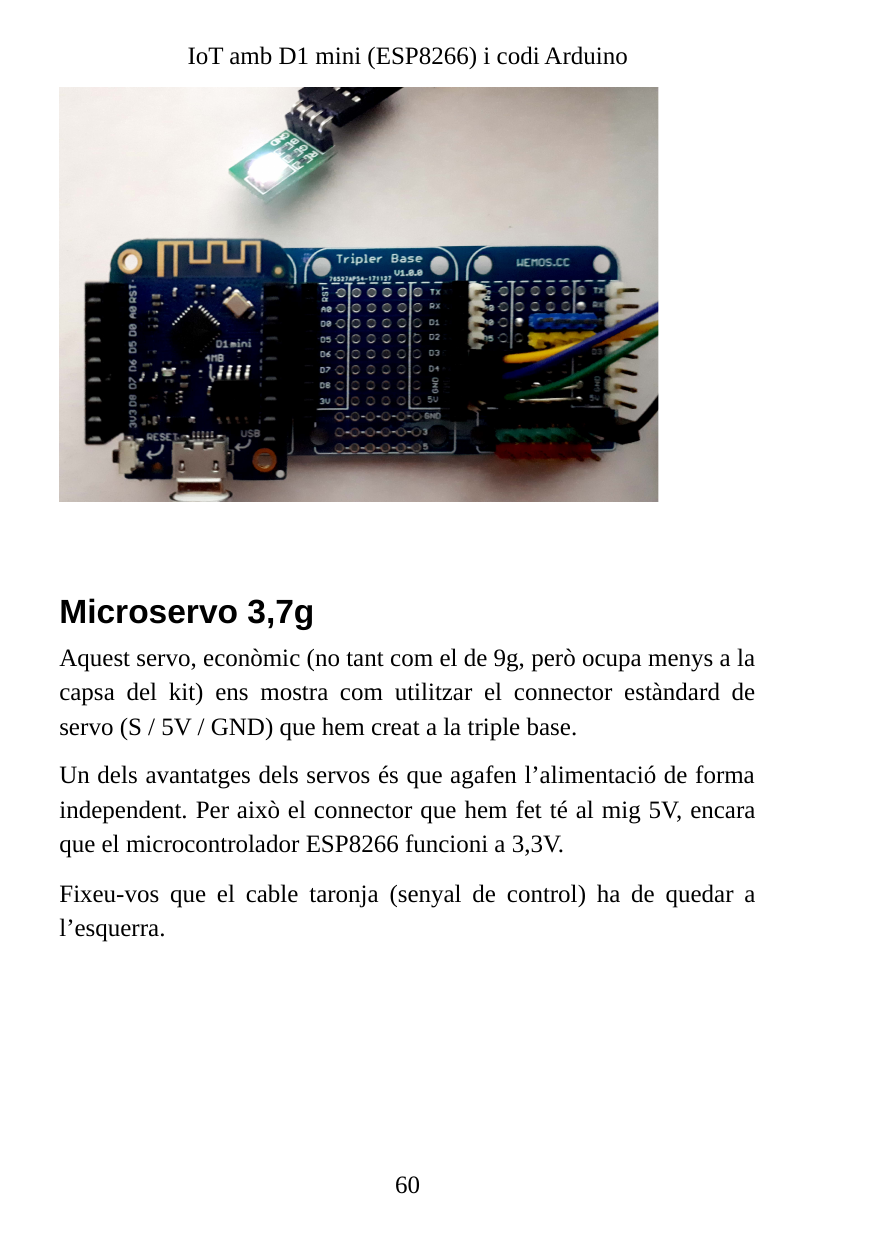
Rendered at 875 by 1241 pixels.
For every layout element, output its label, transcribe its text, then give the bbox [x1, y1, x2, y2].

text Fixeu-vos que el cable taronja (senyal de control) ha de quedar a l’esquerra. [59, 879, 756, 942]
text Un dels avantatges dels servos és que agafen l’alimentació de forma independent. Per això el connector que hem fet té al mig 5V, encara que el microcontrolador ESP8266 funcioni a 3,3V. [59, 761, 756, 858]
text Aquest servo, econòmic (no tant com el de 9g, però ocupa menys a la capsa del kit) ens mostra com utilitzar el connector estàndard de servo (S / 5V / GND) que hem creat a la triple base. [59, 643, 756, 740]
subtitle Microservo 3,7g [59, 591, 756, 630]
picture [59, 87, 659, 502]
